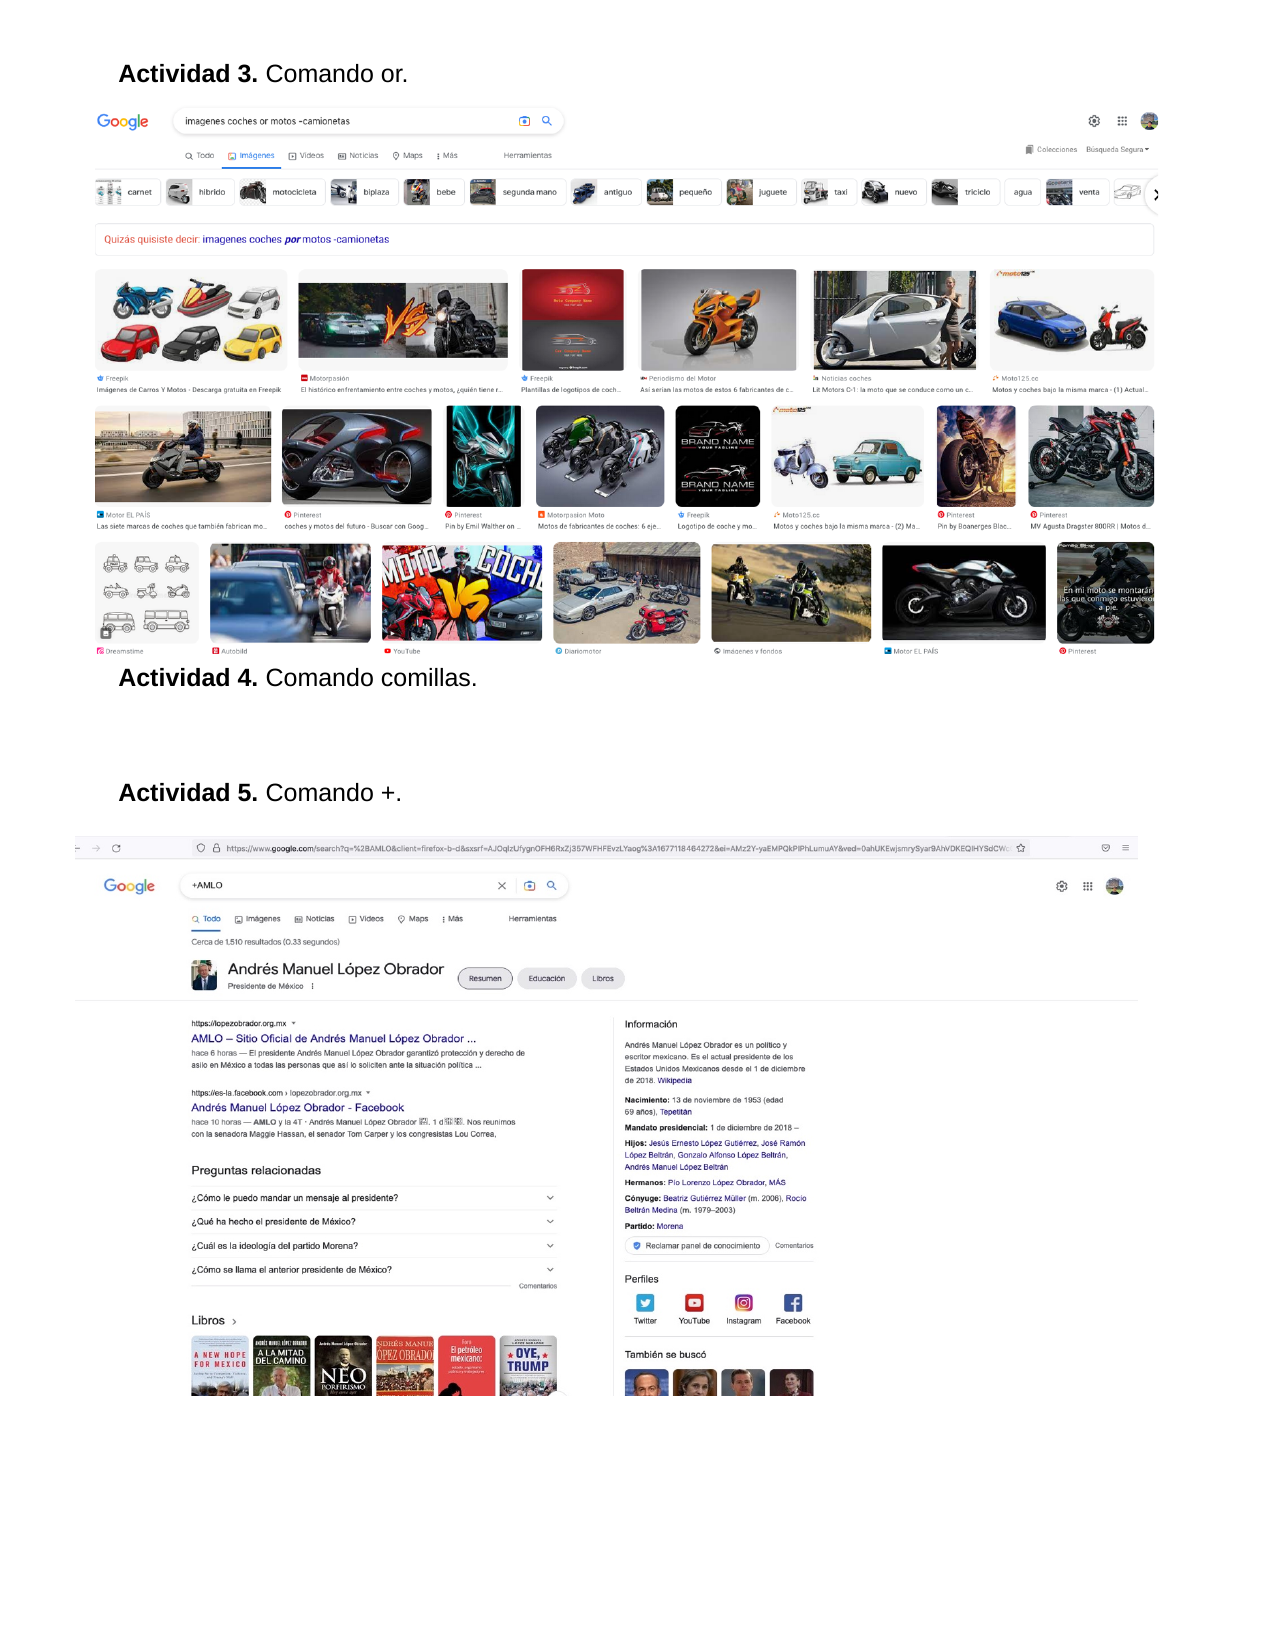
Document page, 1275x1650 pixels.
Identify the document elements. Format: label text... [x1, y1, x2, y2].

text Actividad 3. Comando or. [118, 59, 1205, 88]
text Actividad 4. Comando comillas. [118, 88, 1205, 692]
text Actividad 5. Comando +. [118, 778, 1205, 807]
